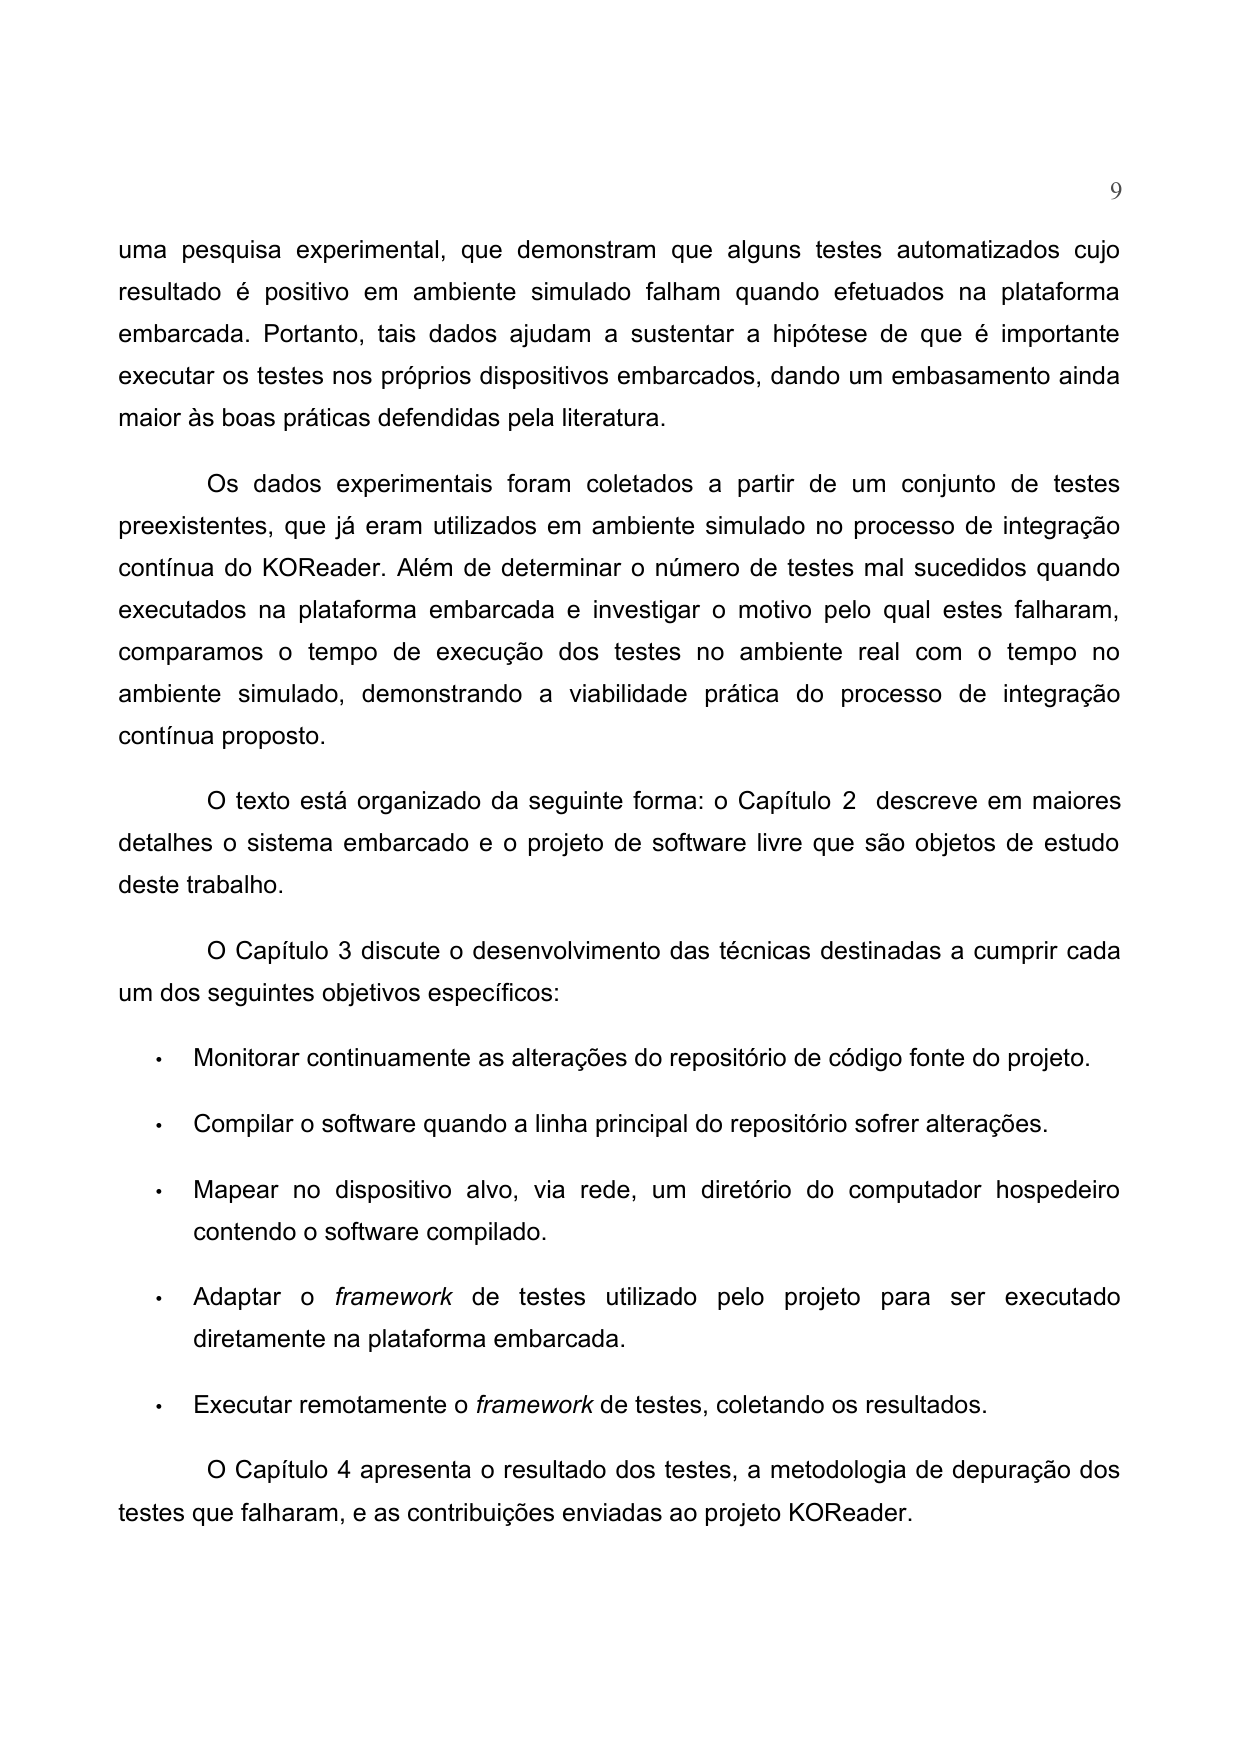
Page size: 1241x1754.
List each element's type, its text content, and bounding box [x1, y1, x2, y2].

list Compilar o software quando a linha principal do repositório sofrer alterações. [156, 1110, 1122, 1138]
list Mapear no dispositivo alvo, via rede, um diretório do computador hospedeiro contendo o software compilado. [156, 1176, 1122, 1246]
text O Capítulo 3 discute o desenvolvimento das técnicas destinadas a cumprir cada um dos seguintes objetivos específicos: [118, 937, 1122, 1007]
text Os dados experimentais foram coletados a partir de um conjunto de testes preexistentes, que já eram utilizados em ambiente simulado no processo de integração contínua do KOReader. Além de determinar o número de testes mal sucedidos quando executados na plataforma embarcada e investigar o motivo pelo qual estes falharam, comparamos o tempo de execução dos testes no ambiente real com o tempo no ambiente simulado, demonstrando a viabilidade prática do processo de integração contínua proposto. [118, 470, 1122, 749]
text uma pesquisa experimental, que demonstram que alguns testes automatizados cujo resultado é positivo em ambiente simulado falham quando efetuados na plataforma embarcada. Portanto, tais dados ajudam a sustentar a hipótese de que é importante executar os testes nos próprios dispositivos embarcados, dando um embasamento ainda maior às boas práticas defendidas pela literatura. [118, 236, 1122, 432]
text O texto está organizado da seguinte forma: o Capítulo 2 descreve em maiores detalhes o sistema embarcado e o projeto de software livre que são objetos de estudo deste trabalho. [118, 787, 1122, 899]
list Adaptar o framework de testes utilizado pelo projeto para ser executado diretamente na plataforma embarcada. [156, 1283, 1122, 1353]
list Executar remotamente o framework de testes, coletando os resultados. [156, 1391, 1122, 1419]
text O Capítulo 4 apresenta o resultado dos testes, a metodologia de depuração dos testes que falharam, e as contribuições enviadas ao projeto KOReader. [118, 1456, 1122, 1526]
list Monitorar continuamente as alterações do repositório de código fonte do projeto. [156, 1044, 1122, 1072]
